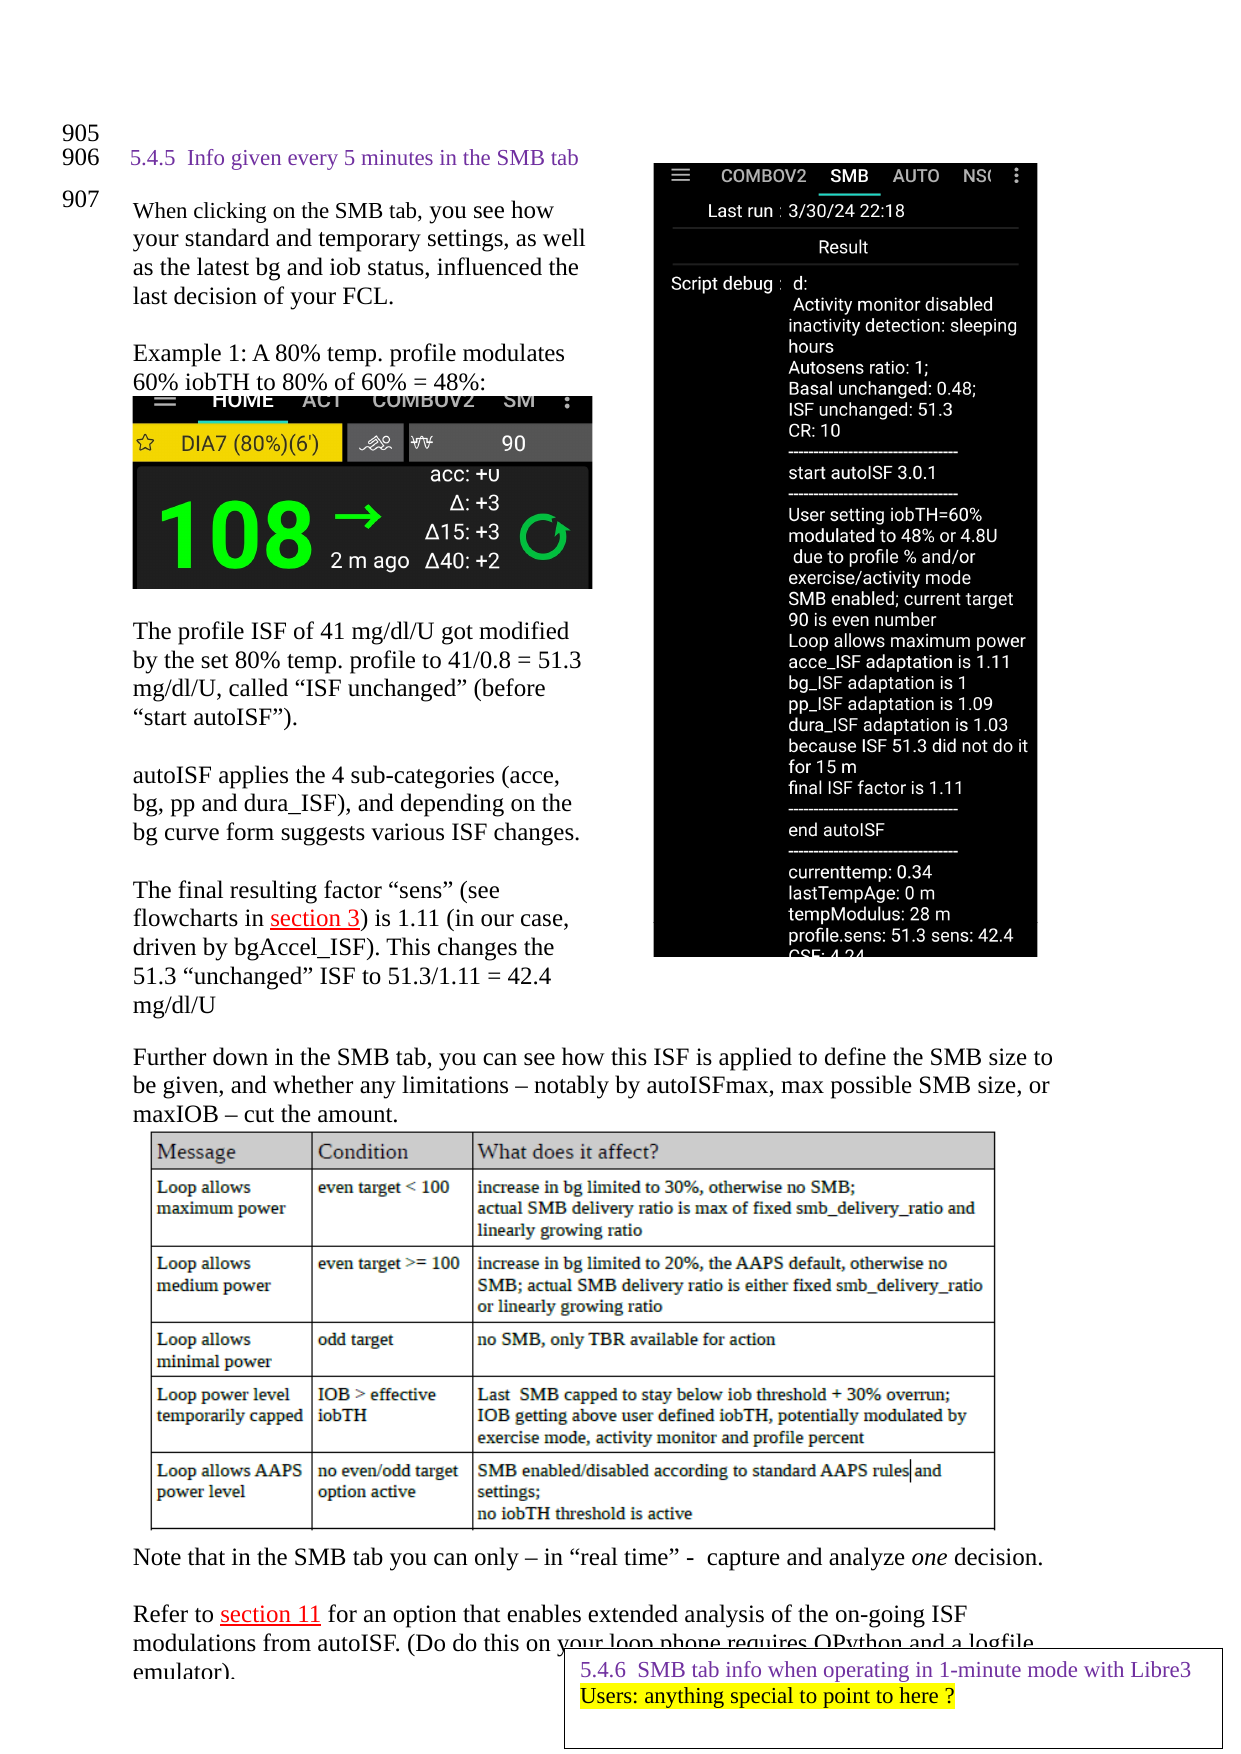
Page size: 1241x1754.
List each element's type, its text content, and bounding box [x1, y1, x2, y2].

text The profile ISF of 41 mg/dl/U got modified by the set 80% temp. profile to 41/0.8 = 51.3 mg/dl/U, called “ISF unchanged” (before “start autoISF”). [133, 616, 593, 731]
text autoISF applies the 4 sub-categories (acce, bg, pp and dura_ISF), and depending on the bg curve form suggests various ISF changes. [133, 760, 593, 846]
text The final resulting factor “sens” (see flowcharts in section 3) is 1.11 (in our case, driven by bgAccel_ISF). This changes the 51.3 “unchanged” ISF to 51.3/1.11 = 42.4 mg/dl/U [133, 875, 593, 1018]
text 5.4.6 SMB tab info when operating in 1-minute mode with Libre3 [580, 1656, 1207, 1682]
text Note that in the SMB tab you can only – in “real time” - capture and analyze one decision. [133, 1542, 1056, 1570]
text Example 1: A 80% temp. profile modulates 60% iobTH to 80% of 60% = 48%: [133, 338, 593, 396]
text Refer to section 11 for an option that enables extended analysis of the on-going ISF modulations from autoISF. (Do do this on your loop phone requires QPython and a logfile emulator). [133, 1599, 1056, 1678]
text 5.4.5 Info given every 5 minutes in the SMB tab [118, 144, 1122, 977]
text Users: anything special to point to here ? [580, 1682, 1207, 1709]
text When clicking on the SMB tab, you see how your standard and temporary settings, as well as the latest bg and iob status, influenced the last decision of your FCL. [133, 195, 593, 310]
text Further down in the SMB tab, you can see how this ISF is applied to define the SMB size to be given, and whether any limitations – notably by autoISFmax, max possible SMB size, or maxIOB – cut the amount. [133, 1042, 1056, 1128]
